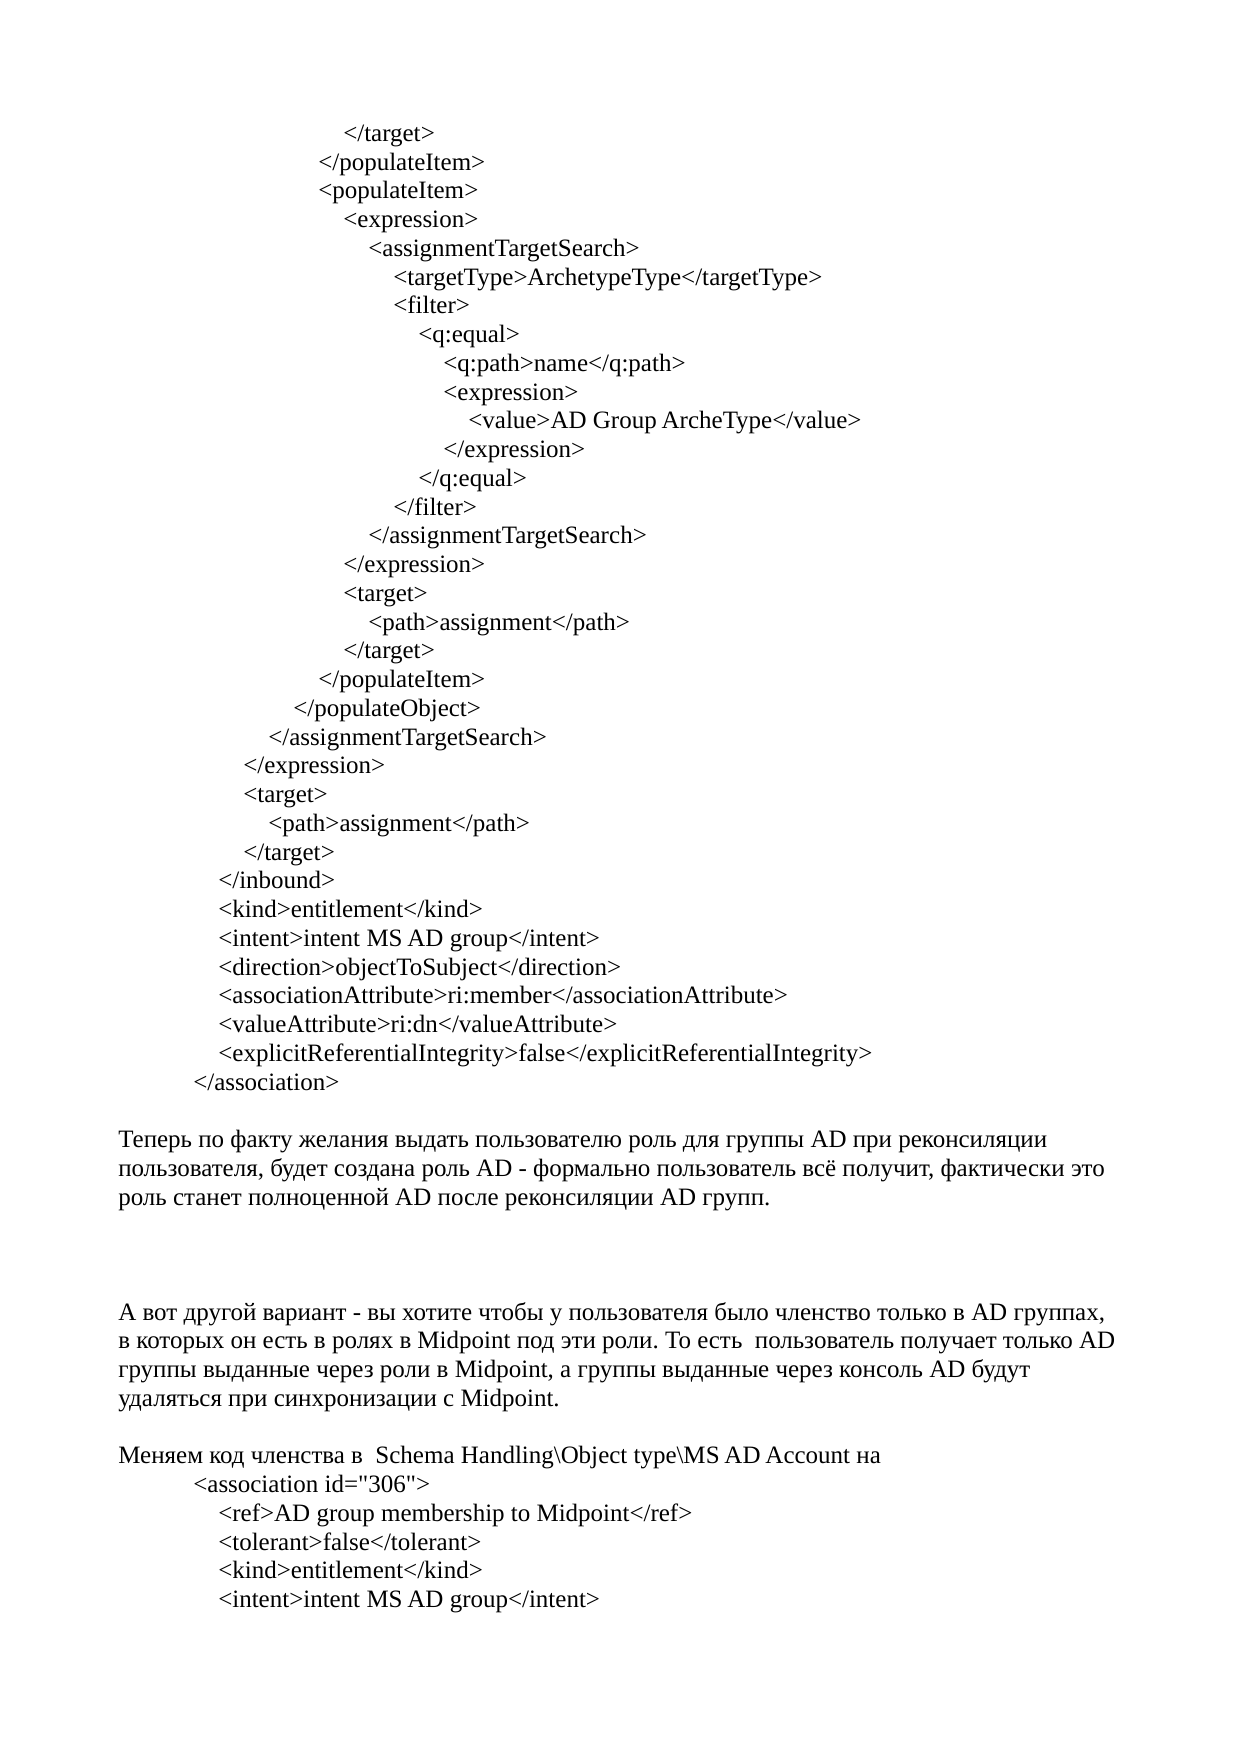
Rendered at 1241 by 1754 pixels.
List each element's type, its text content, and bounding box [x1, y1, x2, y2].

text <intent>intent MS AD group</intent> [118, 1584, 1122, 1613]
text </populateItem> [118, 664, 1122, 693]
text </populateItem> [118, 147, 1122, 176]
text </expression> [118, 549, 1122, 578]
text </q:equal> [118, 463, 1122, 492]
text <filter> [118, 291, 1122, 319]
text <q:equal> [118, 319, 1122, 348]
text А вот другой вариант - вы хотите чтобы у пользователя было членство только в AD группах, в которых он есть в ролях в Midpoint под эти роли. То есть пользователь получает только AD группы выданные через роли в Midpoint, а группы выданные через консоль AD будут удаляться при синхронизации с Midpoint. [118, 1297, 1122, 1412]
text </association> [118, 1067, 1122, 1096]
text <expression> [118, 204, 1122, 233]
text <direction>objectToSubject</direction> [118, 952, 1122, 981]
text <kind>entitlement</kind> [118, 1556, 1122, 1584]
text <assignmentTargetSearch> [118, 233, 1122, 262]
text </target> [118, 118, 1122, 147]
text <targetType>ArchetypeType</targetType> [118, 262, 1122, 291]
text <path>assignment</path> [118, 607, 1122, 636]
text Теперь по факту желания выдать пользователю роль для группы AD при реконсиляции пользователя, будет создана роль AD - формально пользователь всё получит, фактически это роль станет полноценной AD после реконсиляции AD групп. [118, 1124, 1122, 1211]
text <target> [118, 779, 1122, 808]
text <value>AD Group ArcheType</value> [118, 406, 1122, 434]
text <valueAttribute>ri:dn</valueAttribute> [118, 1009, 1122, 1038]
text </target> [118, 636, 1122, 664]
text <intent>intent MS AD group</intent> [118, 923, 1122, 952]
text <q:path>name</q:path> [118, 348, 1122, 377]
text <association id="306"> [118, 1469, 1122, 1498]
text <expression> [118, 377, 1122, 406]
text </expression> [118, 434, 1122, 463]
text <target> [118, 578, 1122, 607]
text </inbound> [118, 866, 1122, 894]
text <path>assignment</path> [118, 808, 1122, 837]
text </assignmentTargetSearch> [118, 722, 1122, 751]
text <ref>AD group membership to Midpoint</ref> [118, 1498, 1122, 1527]
text </populateObject> [118, 693, 1122, 722]
text </expression> [118, 751, 1122, 779]
text </target> [118, 837, 1122, 866]
text <kind>entitlement</kind> [118, 894, 1122, 923]
text </filter> [118, 492, 1122, 521]
text <tolerant>false</tolerant> [118, 1527, 1122, 1556]
text </assignmentTargetSearch> [118, 521, 1122, 549]
text <explicitReferentialIntegrity>false</explicitReferentialIntegrity> [118, 1038, 1122, 1067]
text <associationAttribute>ri:member</associationAttribute> [118, 981, 1122, 1009]
text Меняем код членства в Schema Handling\Object type\MS AD Account на [118, 1441, 1122, 1469]
text <populateItem> [118, 176, 1122, 204]
